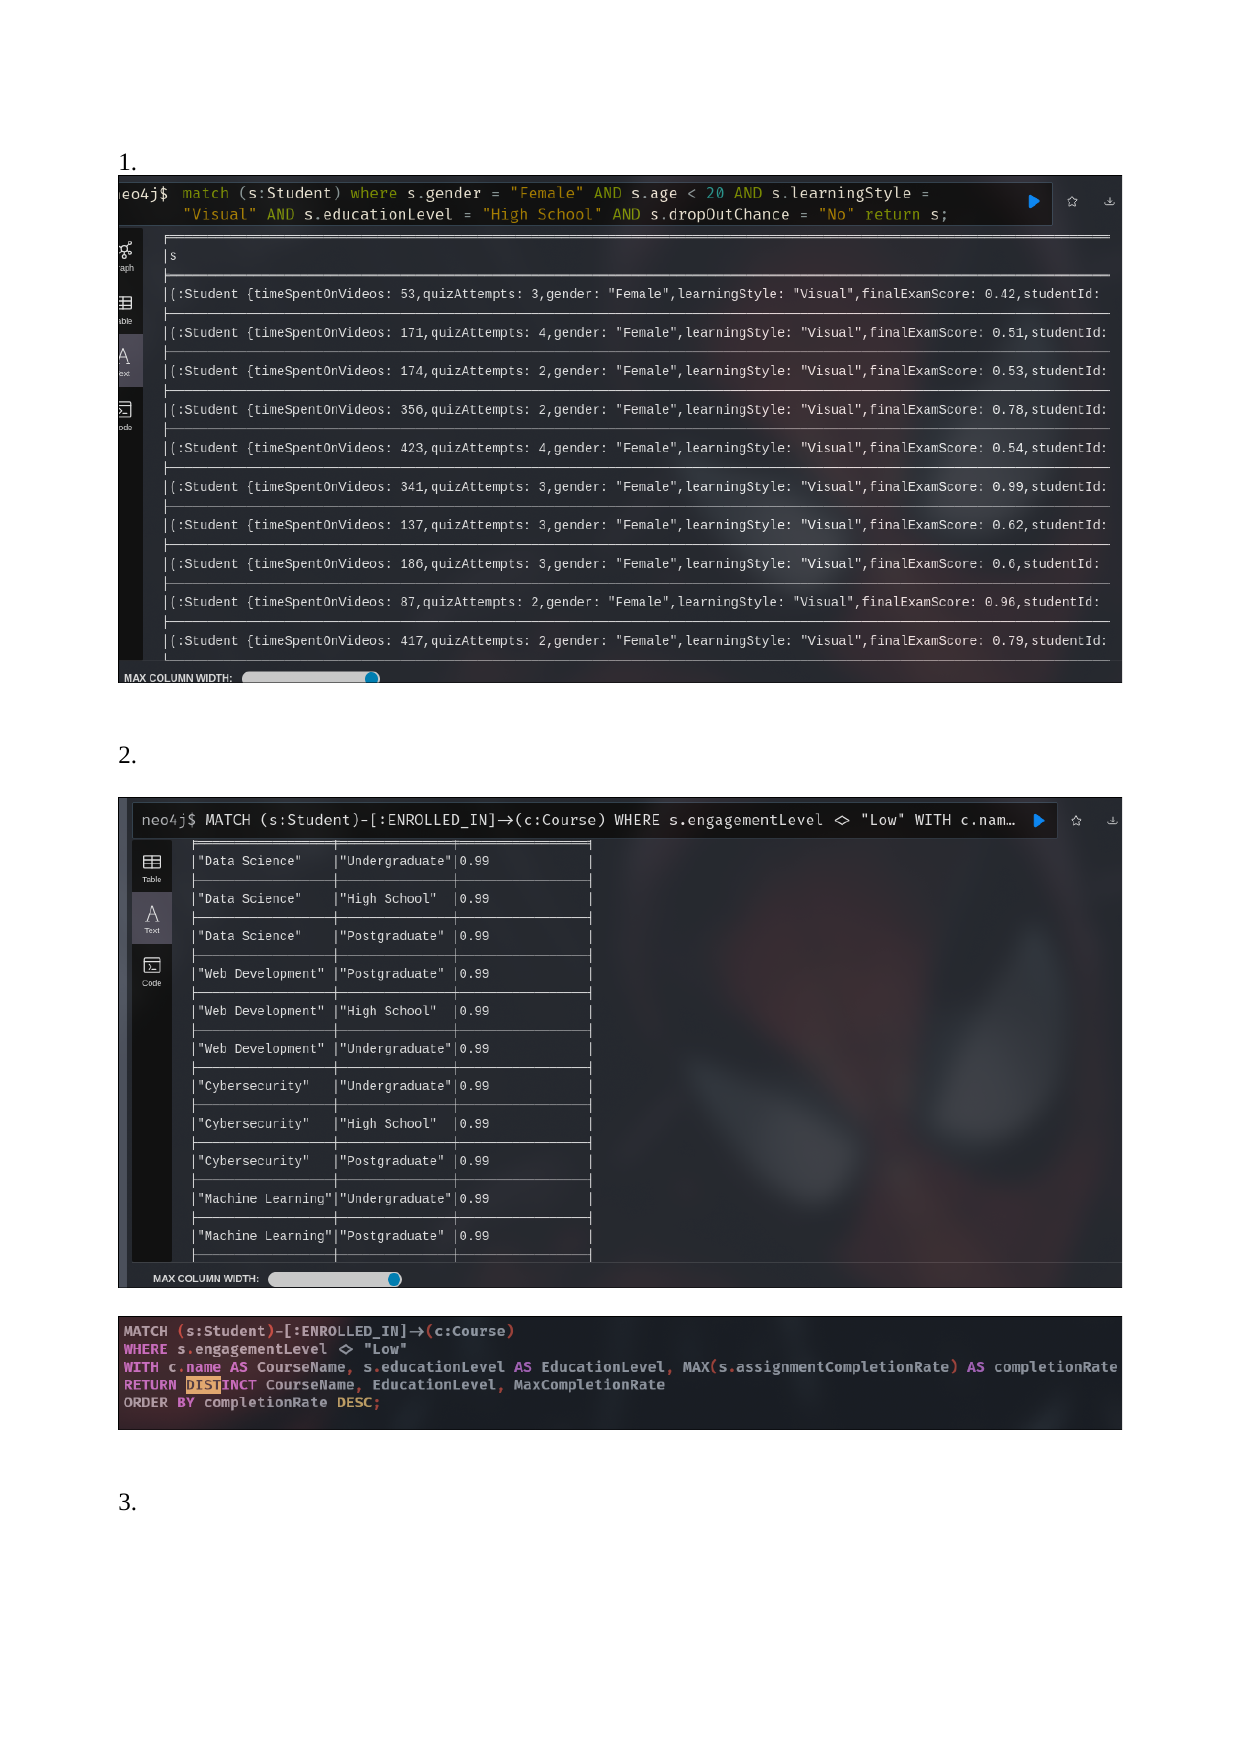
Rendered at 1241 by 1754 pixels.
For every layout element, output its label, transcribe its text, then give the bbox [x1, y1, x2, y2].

picture [118, 797, 1123, 1288]
text 1. [118, 147, 1122, 175]
text 2. [118, 740, 1122, 769]
picture [118, 175, 1123, 683]
picture [118, 1316, 1123, 1430]
text 3. [118, 1487, 1122, 1516]
